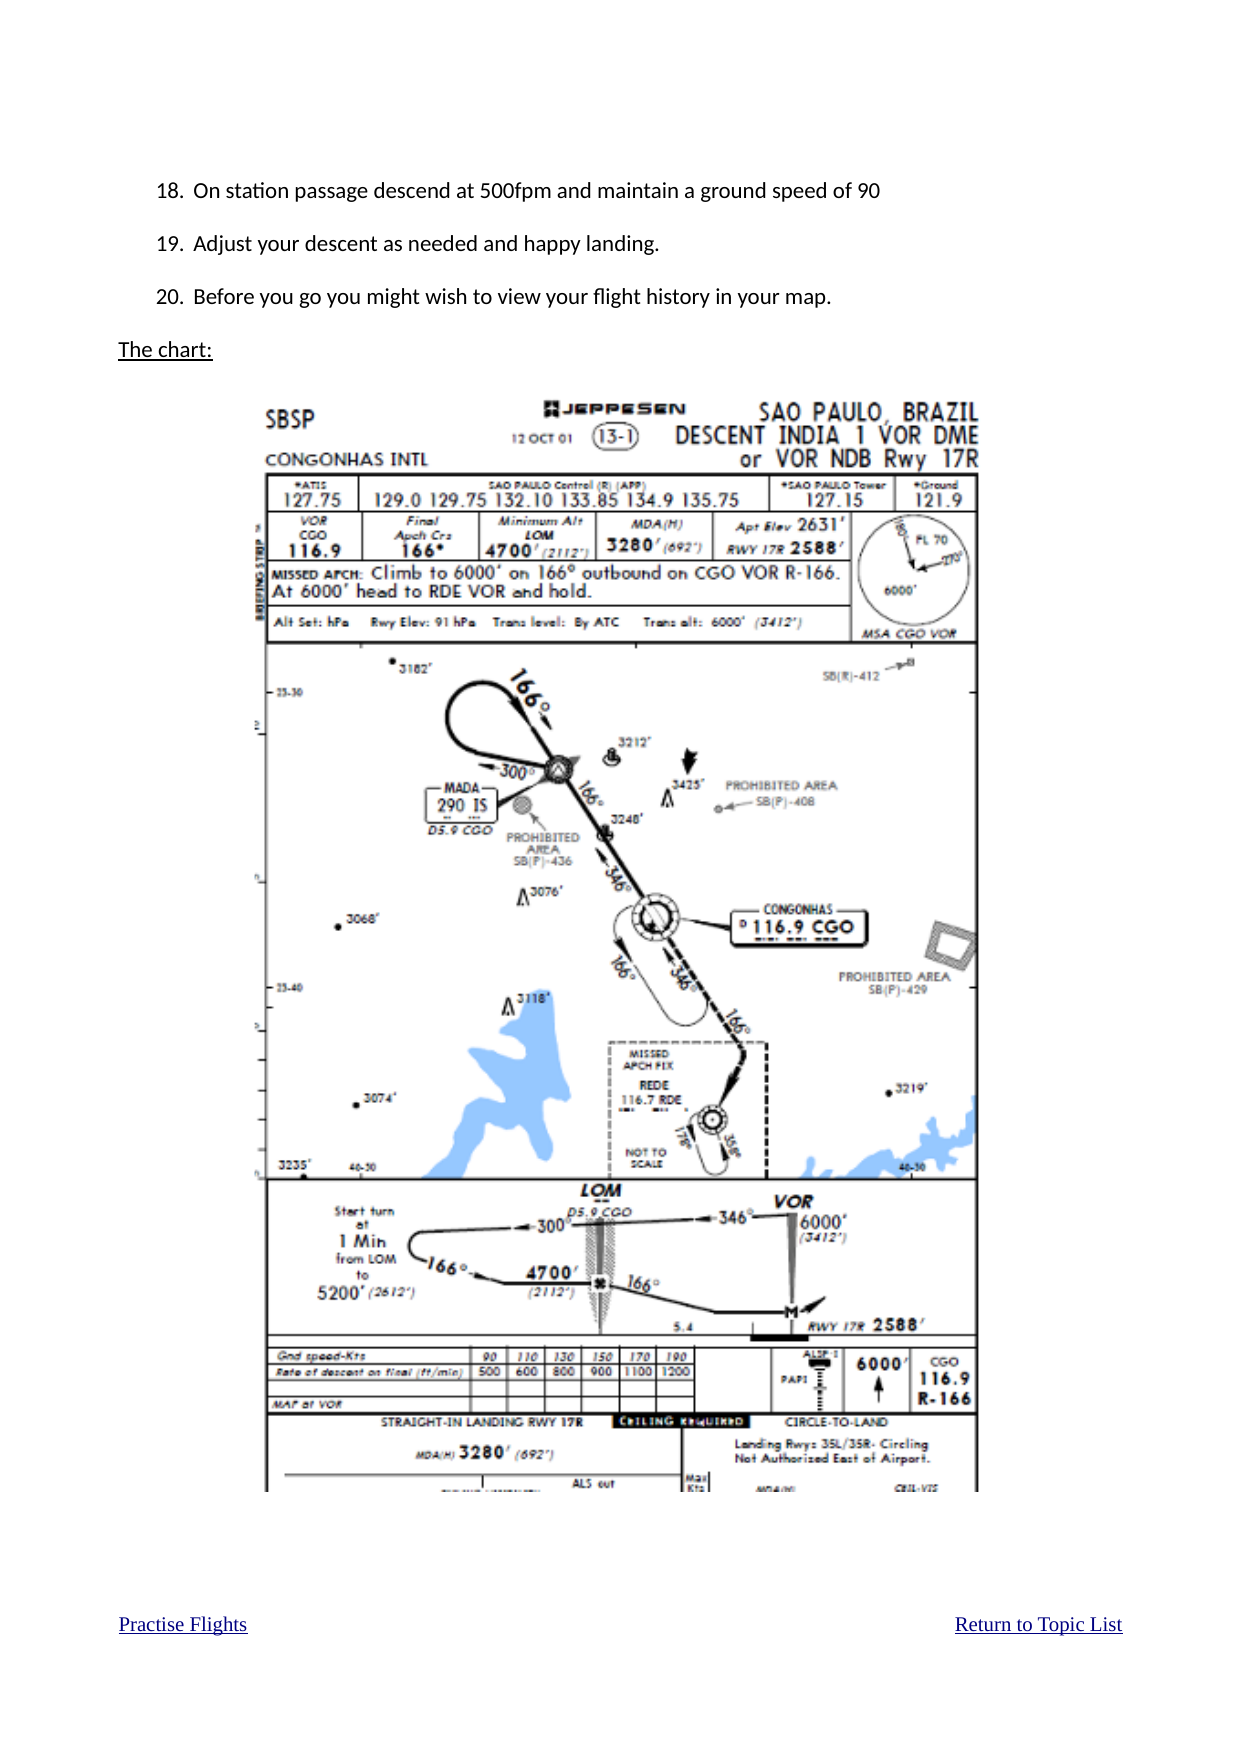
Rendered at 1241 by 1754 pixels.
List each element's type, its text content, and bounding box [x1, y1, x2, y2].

list Adjust your descent as needed and happy landing. [156, 229, 1122, 257]
text The chart: [118, 335, 1122, 363]
list Before you go you might wish to view your flight history in your map. [156, 282, 1122, 310]
list On station passage descend at 500fpm and maintain a ground speed of 90 [156, 176, 1122, 204]
picture [254, 388, 986, 1492]
